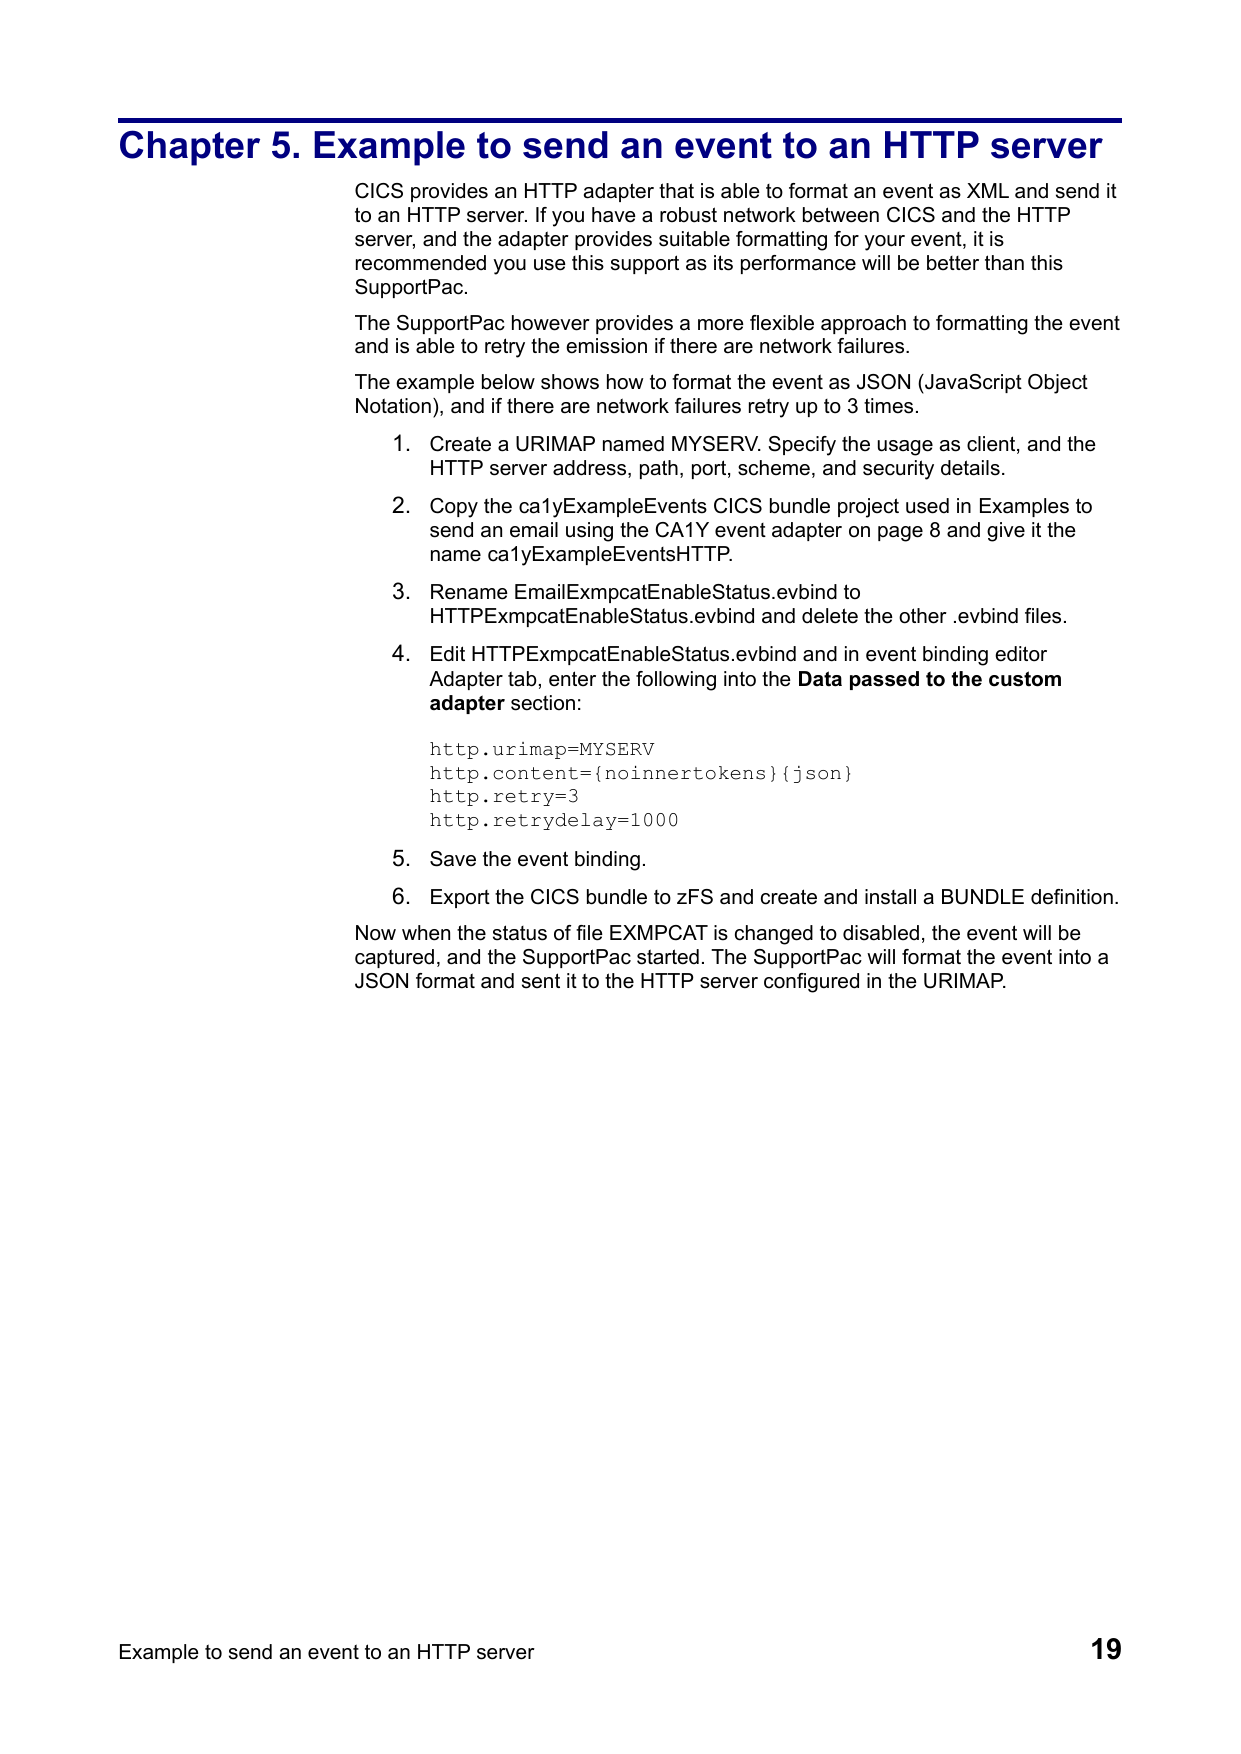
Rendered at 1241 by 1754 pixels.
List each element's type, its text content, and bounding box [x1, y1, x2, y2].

text Now when the status of file EXMPCAT is changed to disabled, the event will be captured, and the SupportPac started. The SupportPac will format the event into a JSON format and sent it to the HTTP server configured in the URIMAP. [354, 921, 1122, 993]
list Create a URIMAP named MYSERV. Specify the usage as client, and the HTTP server address, path, port, scheme, and security details. [392, 430, 1122, 480]
list Edit HTTPExmpcatEnableStatus.evbind and in event binding editor Adapter tab, enter the following into the Data passed to the custom adapter section: http.urimap=MYSERV http.content={noinnertokens}{json} http.retry=3 http.retrydelay=1000 [392, 640, 1122, 833]
subtitle Example to send an event to an HTTP server [118, 123, 1122, 166]
text CICS provides an HTTP adapter that is able to format an event as XML and send it to an HTTP server. If you have a robust network between CICS and the HTTP server, and the adapter provides suitable formatting for your event, it is recommended you use this support as its performance will be better than this SupportPac. [354, 179, 1122, 299]
list Save the event binding. [392, 844, 1122, 871]
text The SupportPac however provides a more flexible approach to formatting the event and is able to retry the emission if there are network failures. [354, 310, 1122, 358]
text The example below shows how to format the event as JSON (JavaScript Object Notation), and if there are network failures retry up to 3 times. [354, 370, 1122, 418]
list Export the CICS bundle to zFS and create and install a BUNDLE definition. [392, 883, 1122, 909]
list Copy the ca1yExampleEvents CICS bundle project used in Examples to send an email using the CA1Y event adapter on page 8 and give it the name ca1yExampleEventsHTTP. [392, 492, 1122, 566]
list Rename EmailExmpcatEnableStatus.evbind to HTTPExmpcatEnableStatus.evbind and delete the other .evbind files. [392, 578, 1122, 628]
